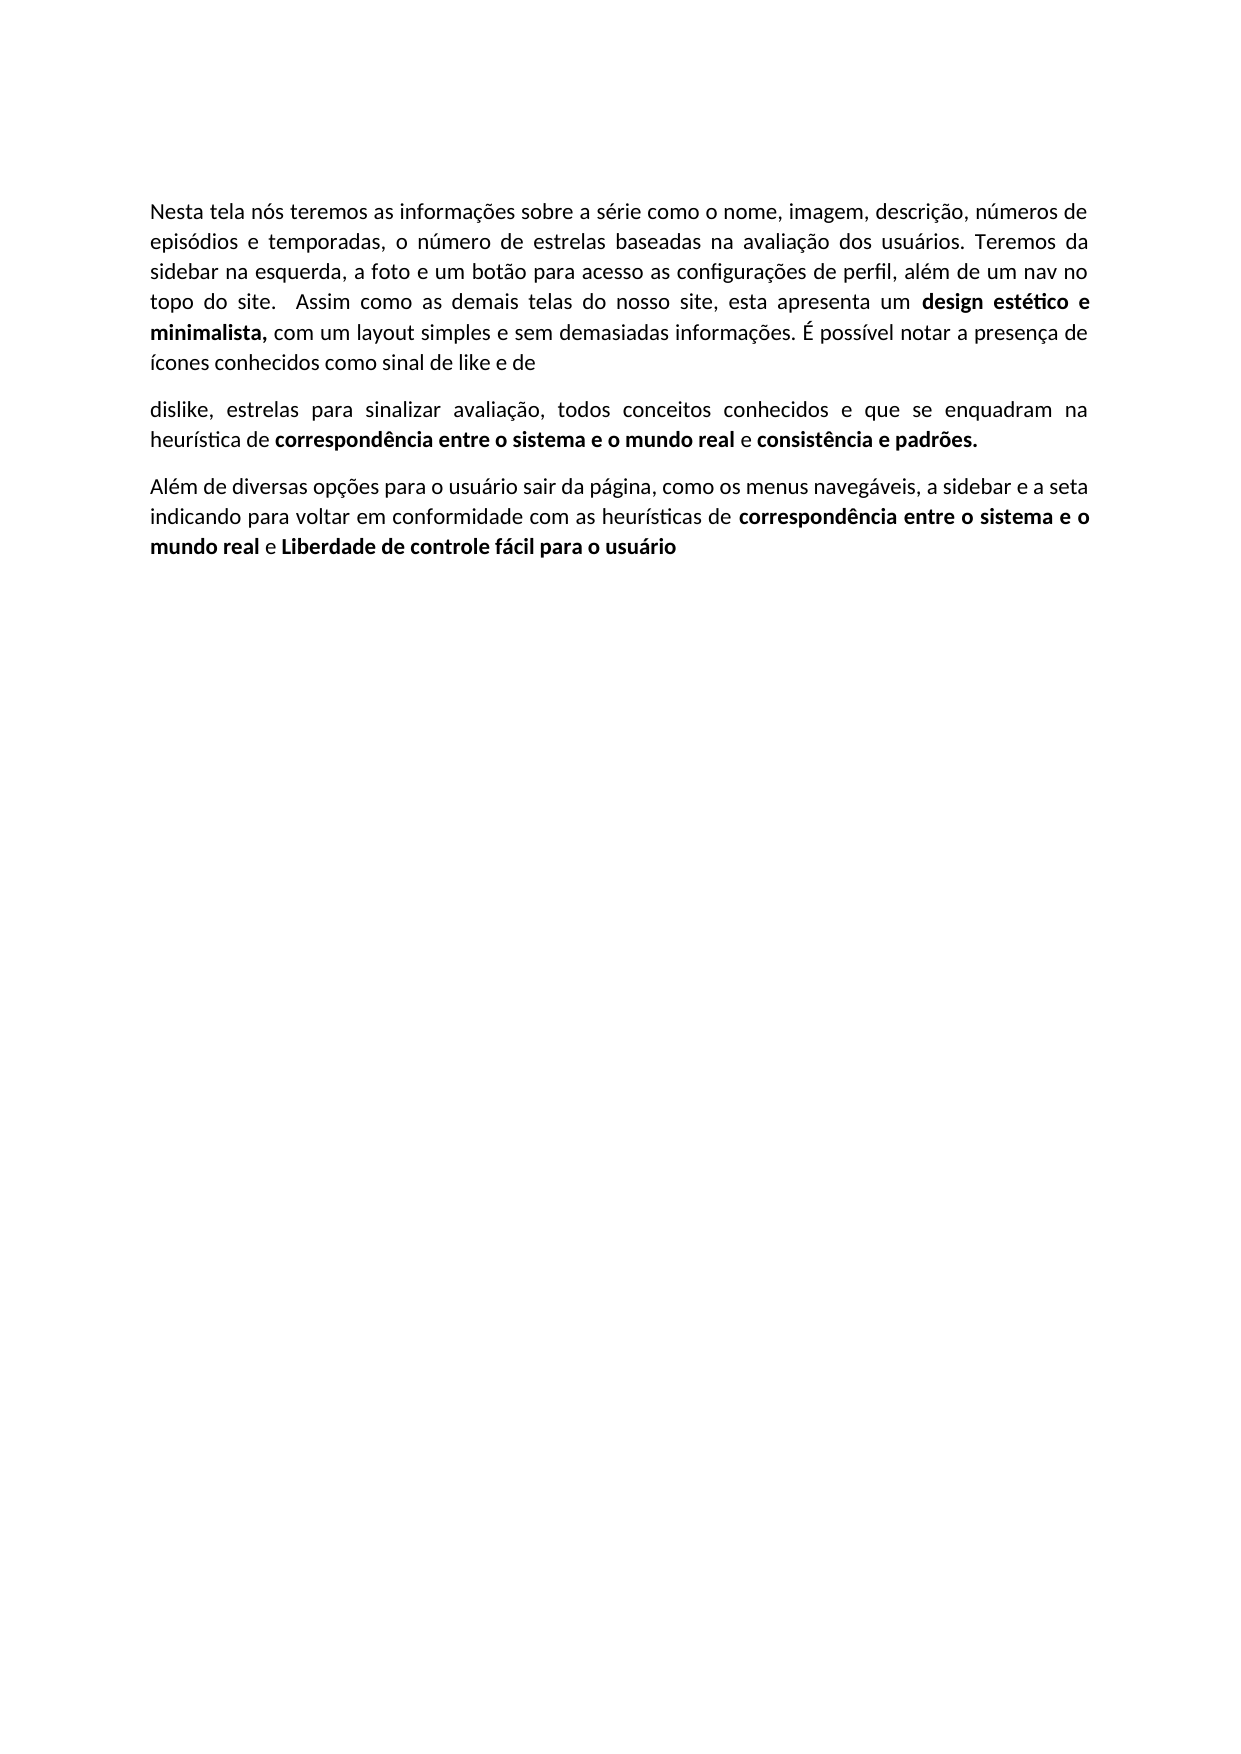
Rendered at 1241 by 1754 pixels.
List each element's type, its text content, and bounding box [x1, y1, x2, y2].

text dislike, estrelas para sinalizar avaliação, todos conceitos conhecidos e que se enquadram na heurística de correspondência entre o sistema e o mundo real e consistência e padrões. [150, 395, 1090, 453]
text Nesta tela nós teremos as informações sobre a série como o nome, imagem, descrição, números de episódios e temporadas, o número de estrelas baseadas na avaliação dos usuários. Teremos da sidebar na esquerda, a foto e um botão para acesso as configurações de perfil, além de um nav no topo do site. Assim como as demais telas do nosso site, esta apresenta um design estético e minimalista, com um layout simples e sem demasiadas informações. É possível notar a presença de ícones conhecidos como sinal de like e de [150, 197, 1090, 376]
text Além de diversas opções para o usuário sair da página, como os menus navegáveis, a sidebar e a seta indicando para voltar em conformidade com as heurísticas de correspondência entre o sistema e o mundo real e Liberdade de controle fácil para o usuário [150, 472, 1090, 560]
